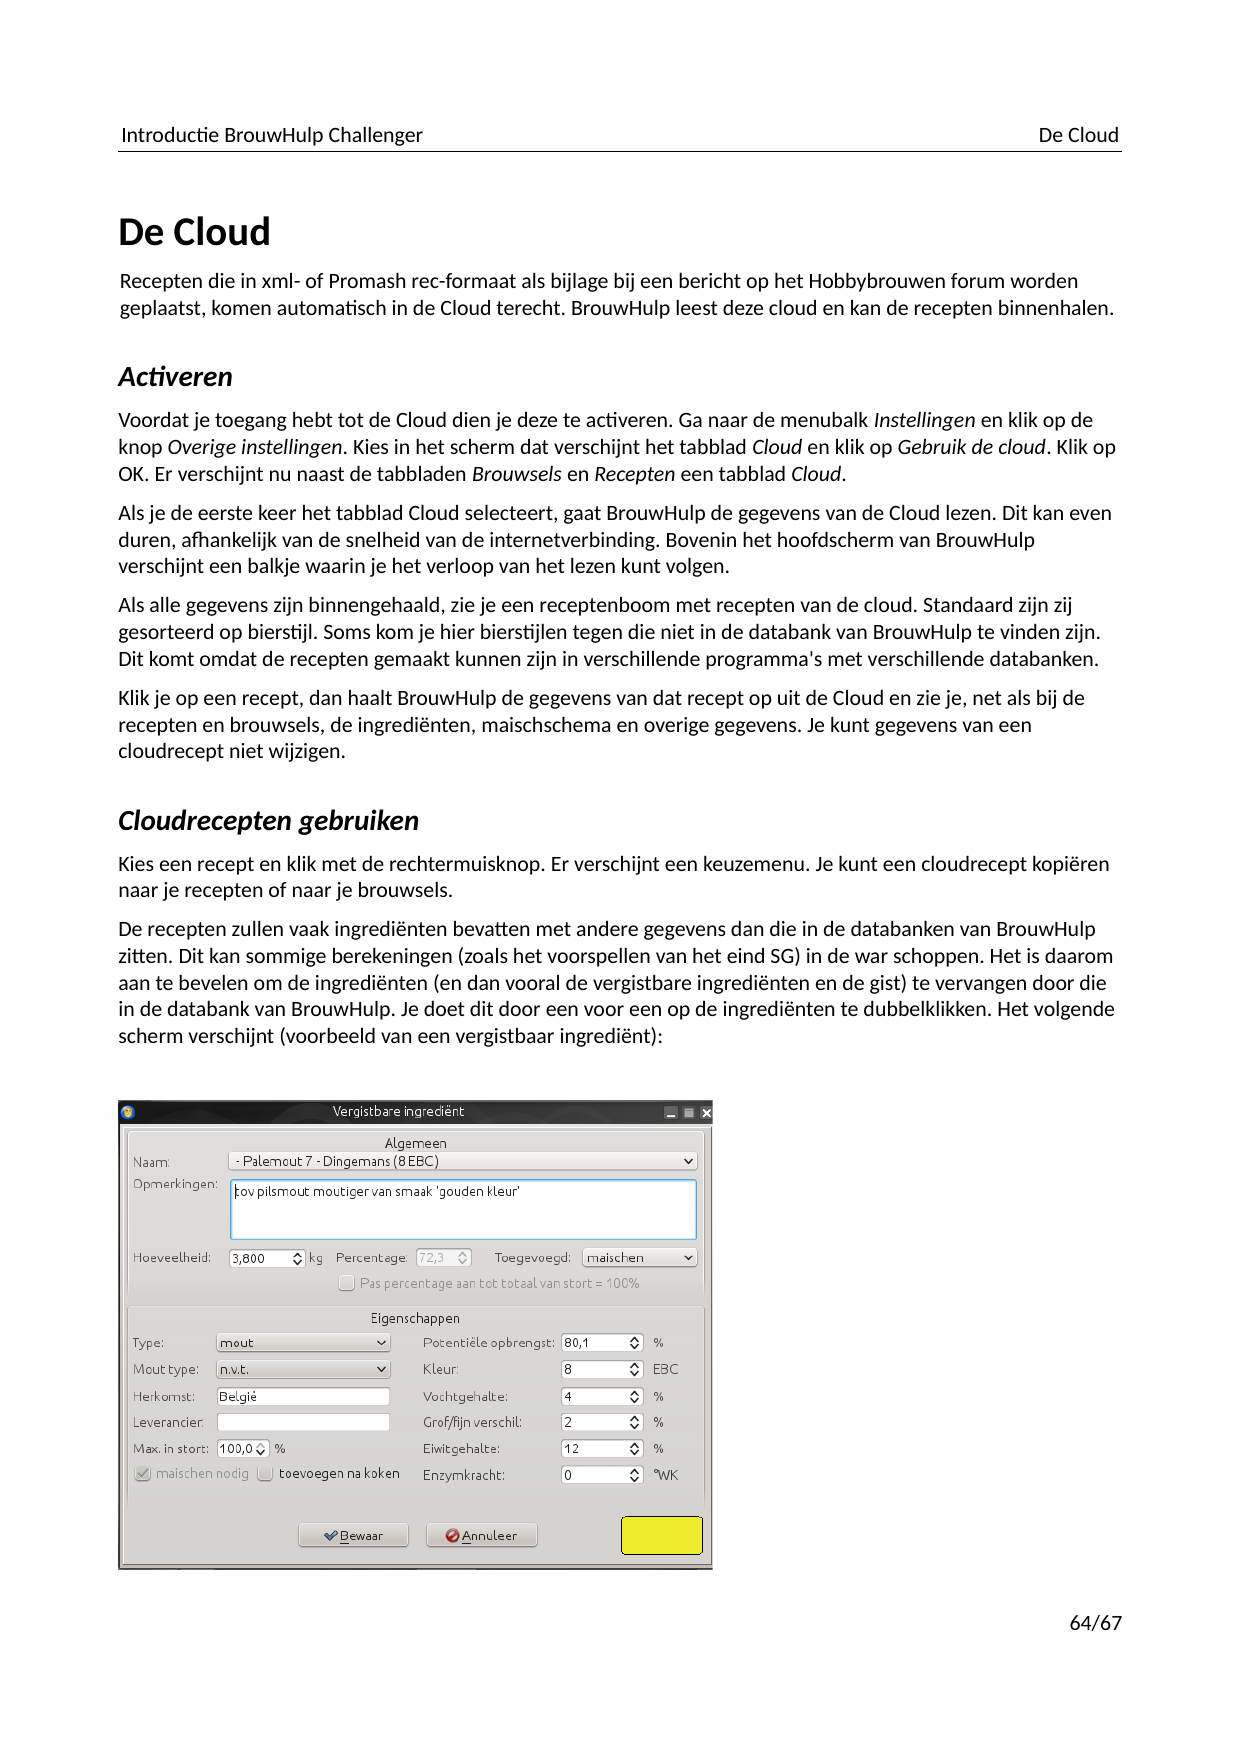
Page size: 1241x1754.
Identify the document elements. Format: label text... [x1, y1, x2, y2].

text De recepten zullen vaak ingrediënten bevatten met andere gegevens dan die in de databanken van BrouwHulp zitten. Dit kan sommige berekeningen (zoals het voorspellen van het eind SG) in de war schoppen. Het is daarom aan te bevelen om de ingrediënten (en dan vooral de vergistbare ingrediënten en de gist) te vervangen door die in de databank van BrouwHulp. Je doet dit door een voor een op de ingrediënten te dubbelklikken. Het volgende scherm verschijnt (voorbeeld van een vergistbaar ingrediënt): [118, 916, 1122, 1049]
subtitle De Cloud [118, 205, 1122, 255]
subtitle Activeren [118, 358, 1122, 394]
picture [118, 1100, 713, 1570]
subtitle Cloudrecepten gebruiken [118, 802, 1122, 837]
text Recepten die in xml- of Promash rec-formaat als bijlage bij een bericht op het Hobbybrouwen forum worden geplaatst, komen automatisch in de Cloud terecht. BrouwHulp leest deze cloud en kan de recepten binnenhalen. [119, 268, 1122, 321]
text Als je de eerste keer het tabblad Cloud selecteert, gaat BrouwHulp de gegevens van de Cloud lezen. Dit kan even duren, afhankelijk van de snelheid van de internetverbinding. Bovenin het hoofdscherm van BrouwHulp verschijnt een balkje waarin je het verloop van het lezen kunt volgen. [118, 499, 1122, 579]
text Kies een recept en klik met de rechtermuisknop. Er verschijnt een keuzemenu. Je kunt een cloudrecept kopiëren naar je recepten of naar je brouwsels. [118, 850, 1122, 903]
text Als alle gegevens zijn binnengehaald, zie je een receptenboom met recepten van de cloud. Standaard zijn zij gesorteerd op bierstijl. Soms kom je hier bierstijlen tegen die niet in de databank van BrouwHulp te vinden zijn. Dit komt omdat de recepten gemaakt kunnen zijn in verschillende programma's met verschillende databanken. [118, 592, 1122, 672]
text Voordat je toegang hebt tot de Cloud dien je deze te activeren. Ga naar de menubalk Instellingen en klik op de knop Overige instellingen. Kies in het scherm dat verschijnt het tabblad Cloud en klik op Gebruik de cloud. Klik op OK. Er verschijnt nu naast de tabbladen Brouwsels en Recepten een tabblad Cloud. [118, 407, 1122, 487]
text Klik je op een recept, dan haalt BrouwHulp de gegevens van dat recept op uit de Cloud en zie je, net als bij de recepten en brouwsels, de ingrediënten, maischschema en overige gegevens. Je kunt gegevens van een cloudrecept niet wijzigen. [118, 684, 1122, 764]
